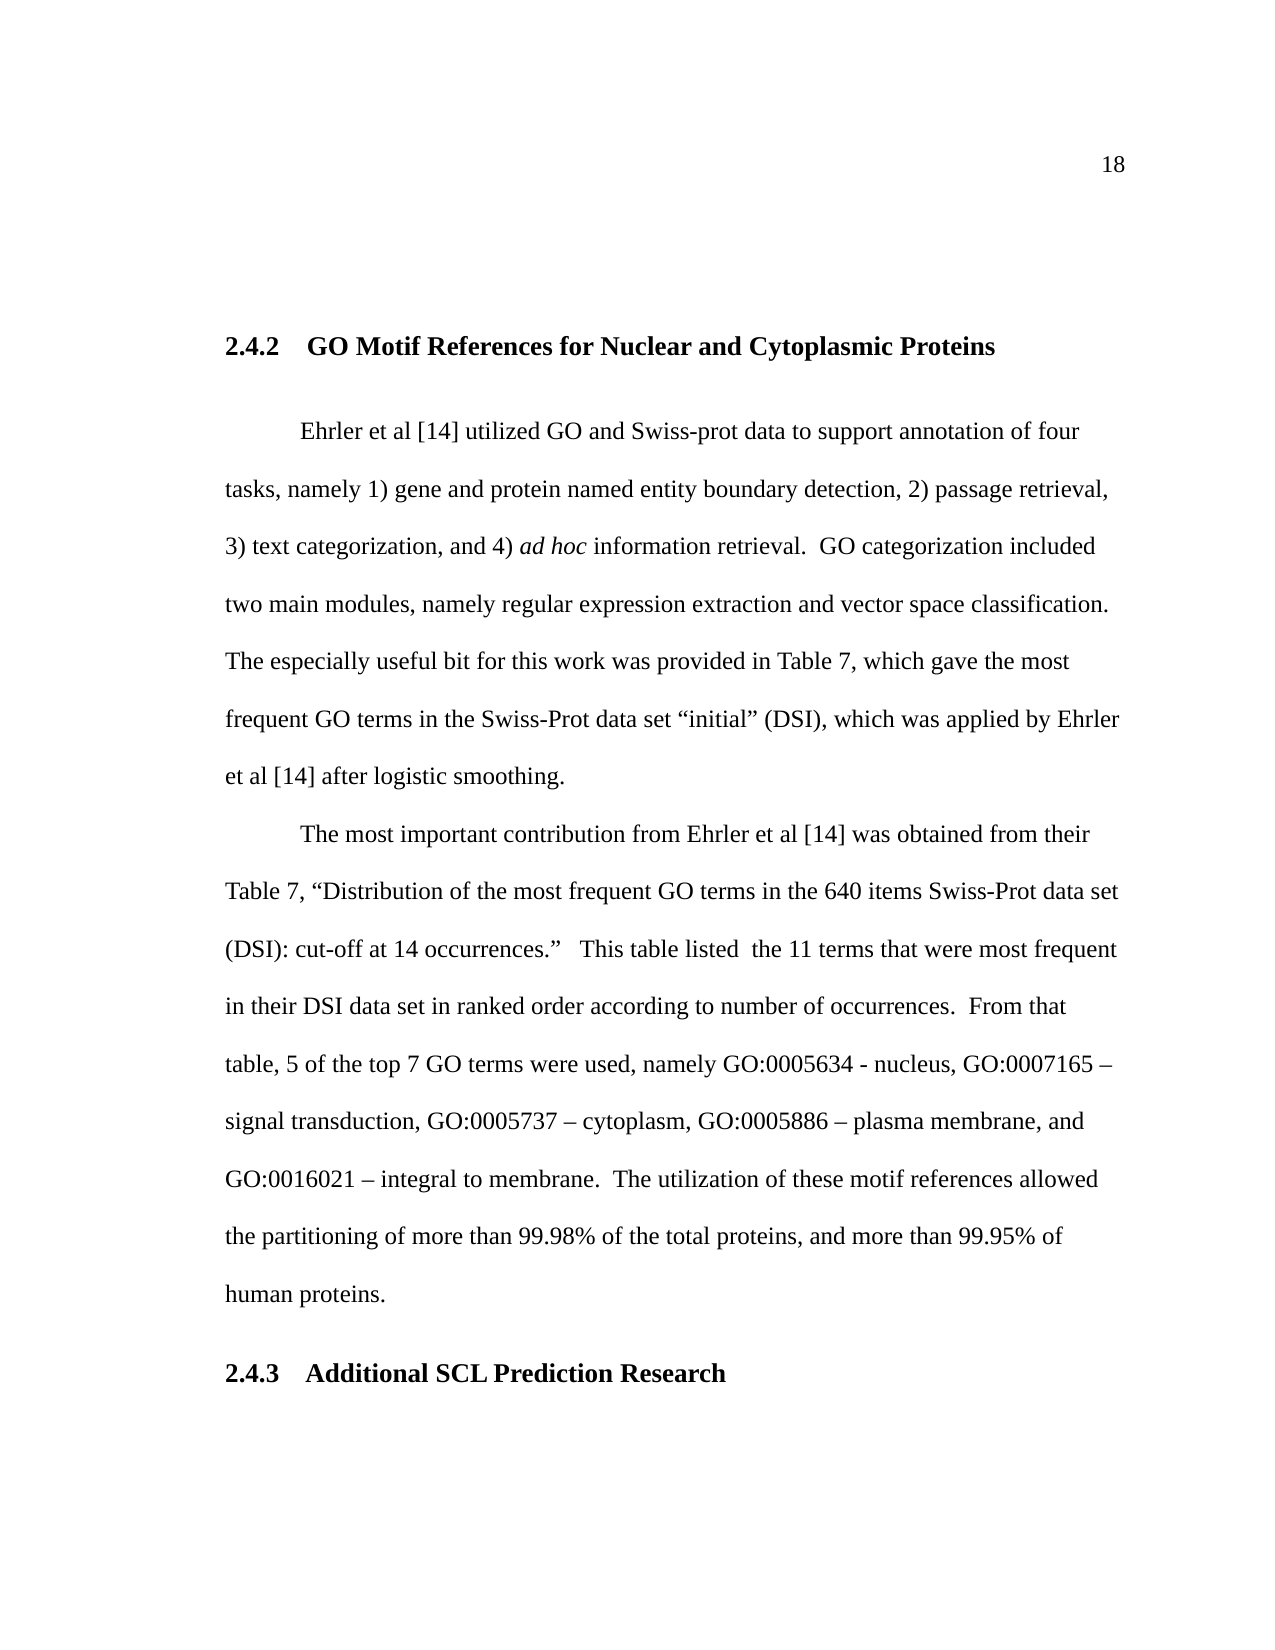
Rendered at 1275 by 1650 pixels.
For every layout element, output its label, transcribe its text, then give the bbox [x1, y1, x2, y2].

text Ehrler et al [14] utilized GO and Swiss-prot data to support annotation of four tasks, namely 1) gene and protein named entity boundary detection, 2) passage retrieval, 3) text categorization, and 4) ad hoc information retrieval. GO categorization included two main modules, namely regular expression extraction and vector space classification. The especially useful bit for this work was provided in Table 7, which gave the most frequent GO terms in the Swiss-Prot data set “initial” (DSI), which was applied by Ehrler et al [14] after logistic smoothing. [225, 416, 1125, 790]
subtitle GO Motif References for Nuclear and Cytoplasmic Proteins [225, 330, 1125, 361]
text The most important contribution from Ehrler et al [14] was obtained from their Table 7, “Distribution of the most frequent GO terms in the 640 items Swiss-Prot data set (DSI): cut-off at 14 occurrences.” This table listed the 11 terms that were most frequent in their DSI data set in ranked order according to number of occurrences. From that table, 5 of the top 7 GO terms were used, namely GO:0005634 - nucleus, GO:0007165 – signal transduction, GO:0005737 – cytoplasm, GO:0005886 – plasma membrane, and GO:0016021 – integral to membrane. The utilization of these motif references allowed the partitioning of more than 99.98% of the total proteins, and more than 99.95% of human proteins. [225, 819, 1125, 1308]
subtitle Additional SCL Prediction Research [225, 1357, 1125, 1388]
